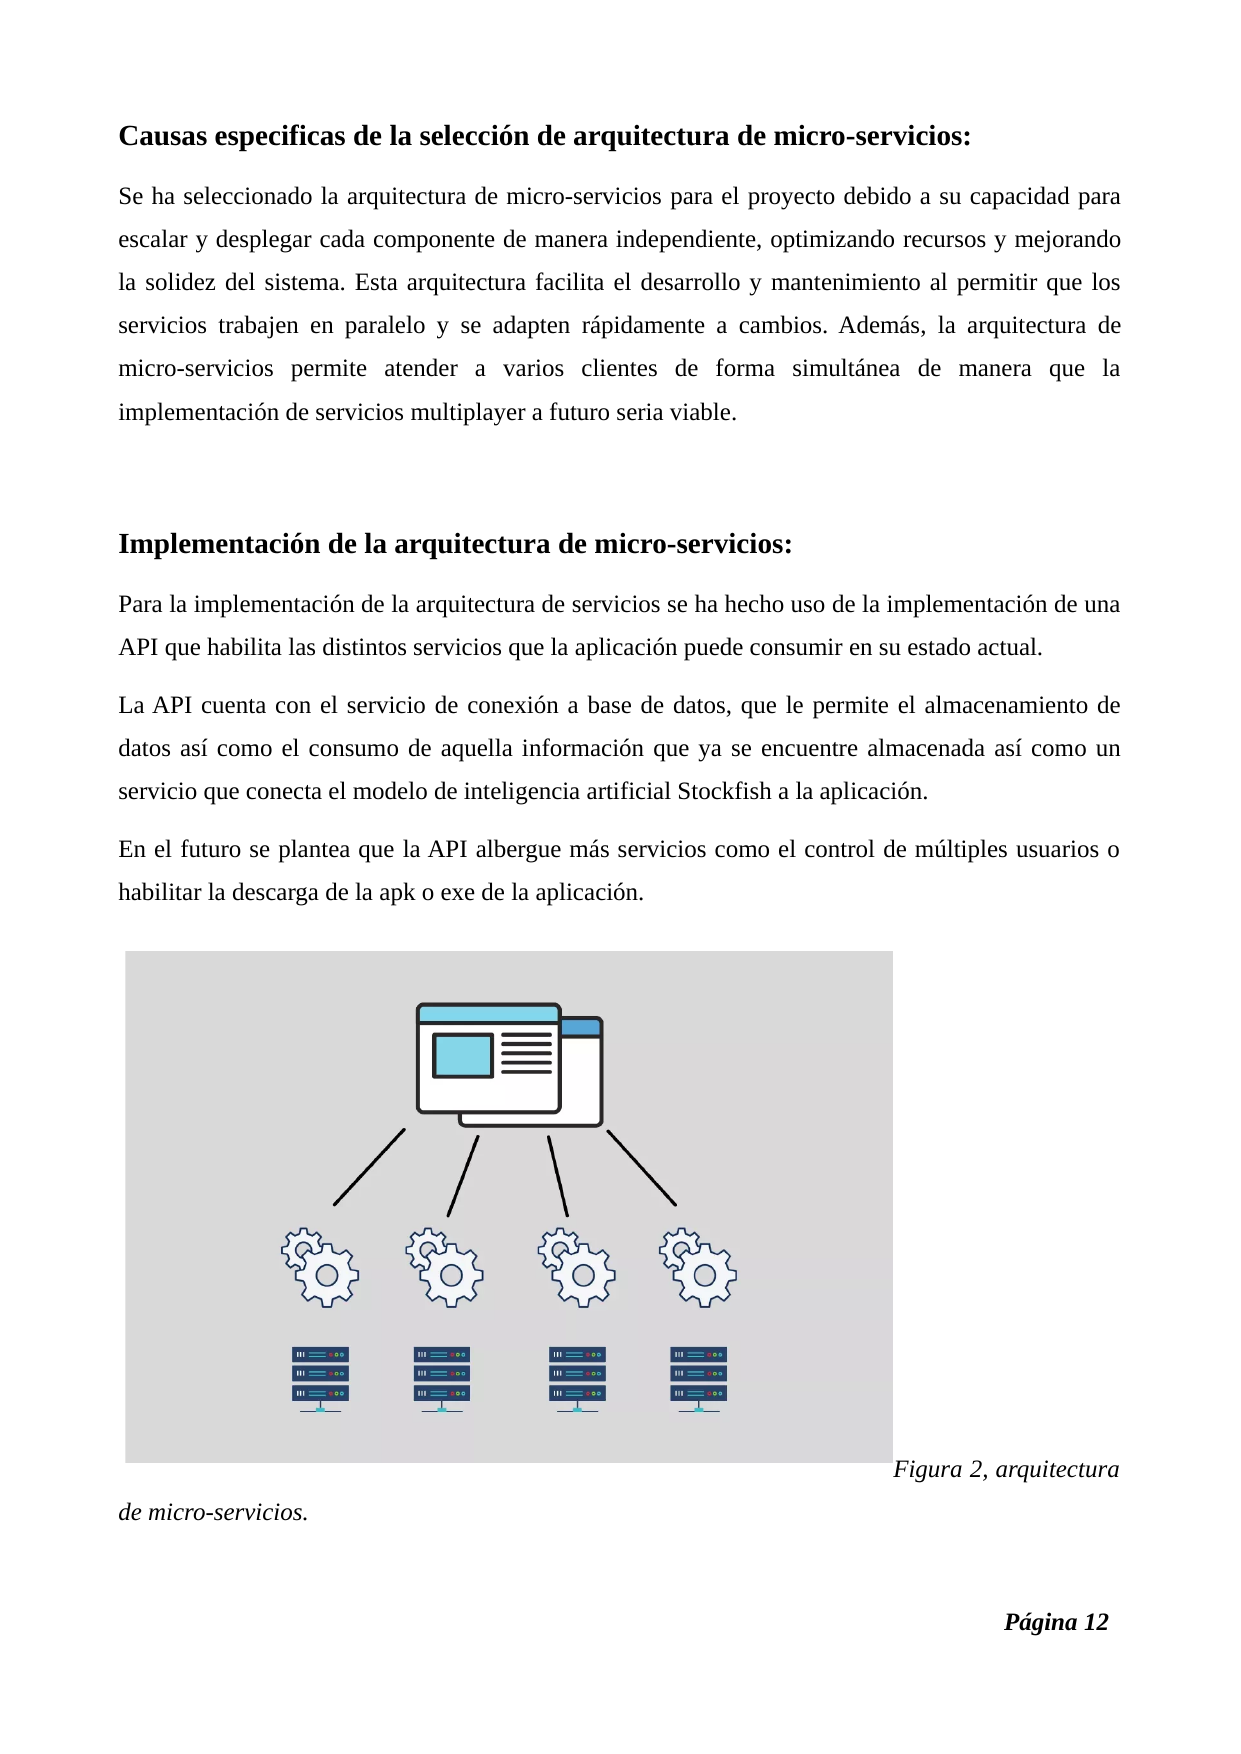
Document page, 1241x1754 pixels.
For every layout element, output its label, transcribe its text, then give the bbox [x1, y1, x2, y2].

picture [125, 951, 893, 1463]
text La API cuenta con el servicio de conexión a base de datos, que le permite el almacenamiento de datos así como el consumo de aquella información que ya se encuentre almacenada así como un servicio que conecta el modelo de inteligencia artificial Stockfish a la aplicación. [118, 690, 1122, 805]
text Para la implementación de la arquitectura de servicios se ha hecho uso de la implementación de una API que habilita las distintos servicios que la aplicación puede consumir en su estado actual. [118, 589, 1122, 661]
text En el futuro se plantea que la API albergue más servicios como el control de múltiples usuarios o habilitar la descarga de la apk o exe de la aplicación. [118, 834, 1122, 906]
text Se ha seleccionado la arquitectura de micro-servicios para el proyecto debido a su capacidad para escalar y desplegar cada componente de manera independiente, optimizando recursos y mejorando la solidez del sistema. Esta arquitectura facilita el desarrollo y mantenimiento al permitir que los servicios trabajen en paralelo y se adapten rápidamente a cambios. Además, la arquitectura de micro-servicios permite atender a varios clientes de forma simultánea de manera que la implementación de servicios multiplayer a futuro seria viable. [118, 181, 1122, 425]
text Figura 2, arquitectura de micro-servicios. [118, 1454, 1122, 1526]
subtitle Causas especificas de la selección de arquitectura de micro-servicios: [118, 118, 1122, 152]
subtitle Implementación de la arquitectura de micro-servicios: [118, 527, 1122, 560]
